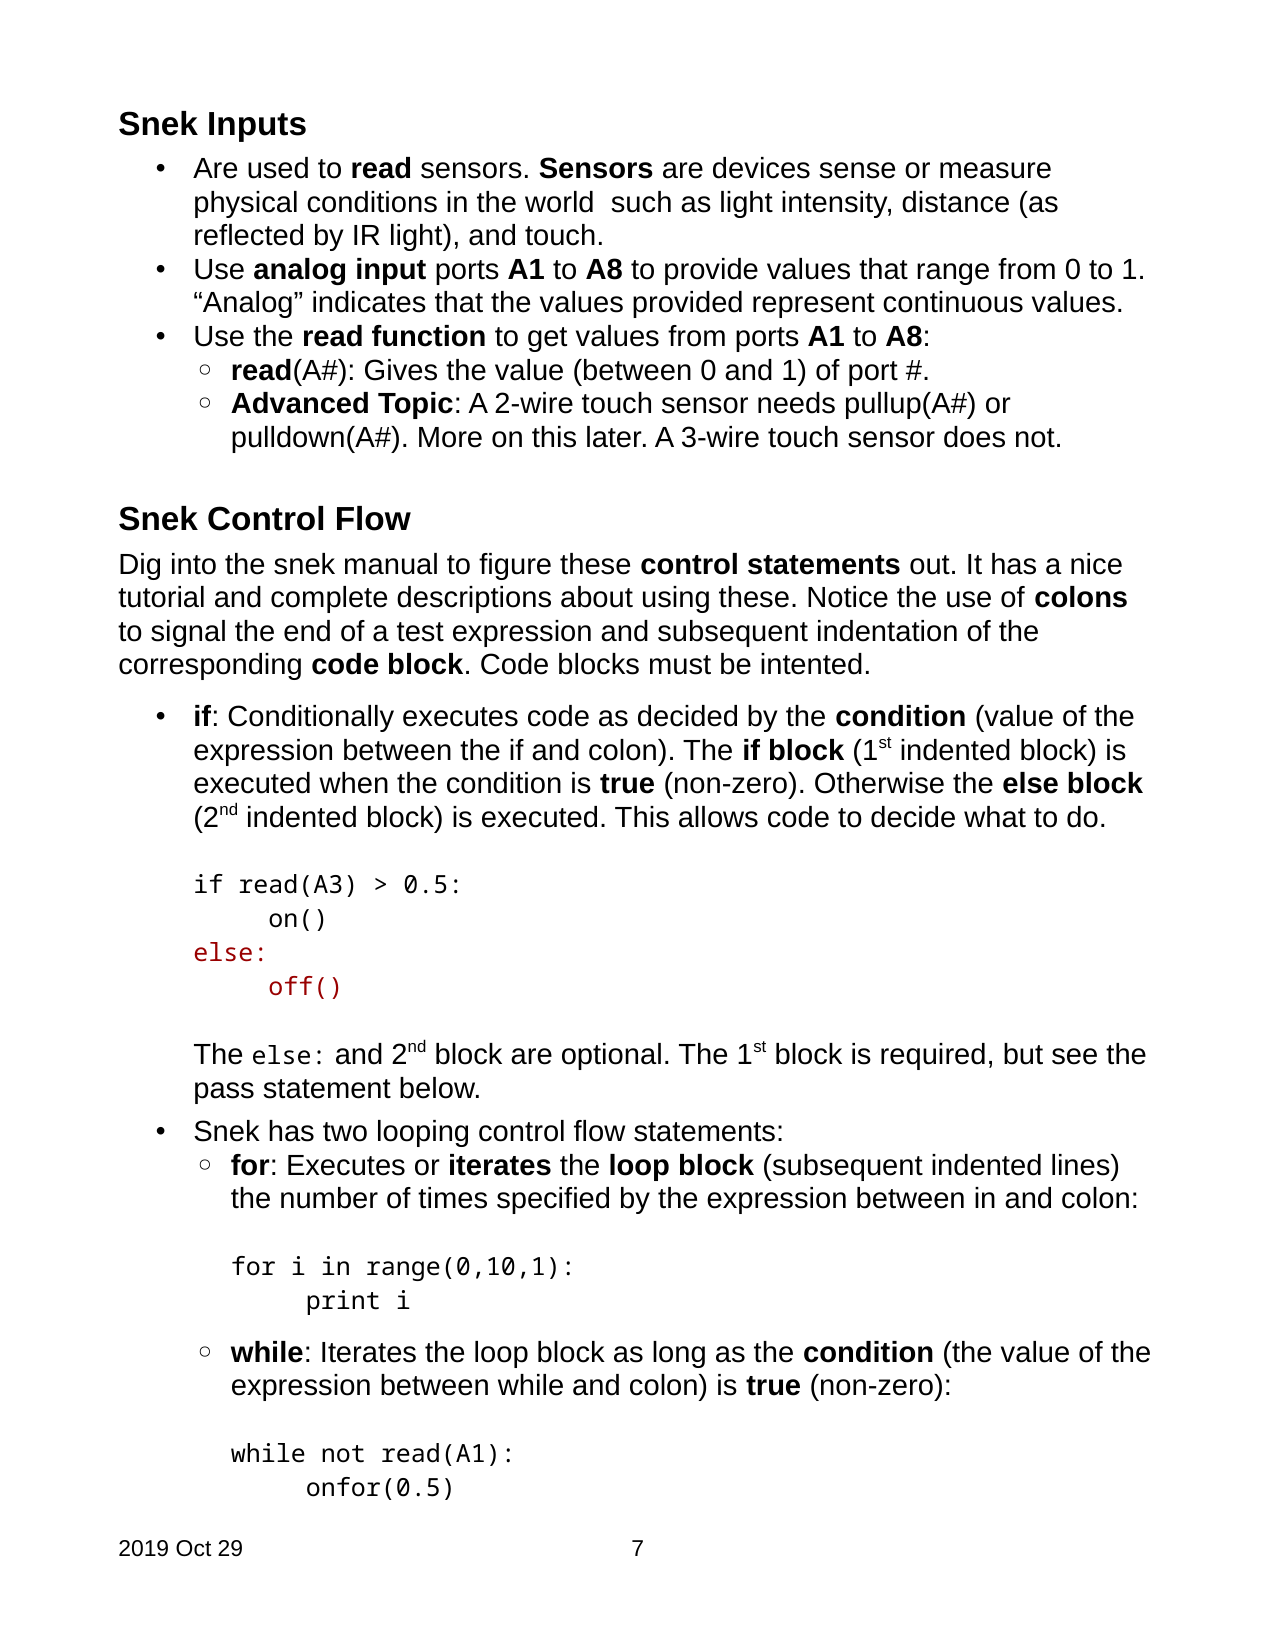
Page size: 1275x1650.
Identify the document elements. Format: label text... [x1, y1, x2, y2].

list Advanced Topic: A 2-wire touch sensor needs pullup(A#) or pulldown(A#). More on this later. A 3-wire touch sensor does not. [193, 387, 1157, 454]
text Dig into the snek manual to figure these control statements out. It has a nice tutorial and complete descriptions about using these. Notice the use of colons to signal the end of a test expression and subsequent indentation of the corresponding code block. Code blocks must be intented. [118, 547, 1157, 681]
list if: Conditionally executes code as decided by the condition (value of the expression between the if and colon). The if block (1st indented block) is executed when the condition is true (non-zero). Otherwise the else block (2nd indented block) is executed. This allows code to decide what to do. if read(A3) > 0.5: on() else: off() The else: and 2nd block are optional. The 1st block is required, but see the pass statement below. [156, 699, 1157, 1105]
list Use analog input ports A1 to A8 to provide values that range from 0 to 1. “Analog” indicates that the values provided represent continuous values. [156, 252, 1157, 319]
subtitle Snek Control Flow [118, 499, 1157, 538]
list Are used to read sensors. Sensors are devices sense or measure physical conditions in the world such as light intensity, distance (as reflected by IR light), and touch. [156, 151, 1157, 252]
list for: Executes or iterates the loop block (subsequent indented lines) the number of times specified by the expression between in and colon: for i in range(0,10,1): print i [193, 1148, 1157, 1317]
list Use the read function to get values from ports A1 to A8: [156, 319, 1157, 353]
list Snek has two looping control flow statements: [156, 1114, 1157, 1148]
list while: Iterates the loop block as long as the condition (the value of the expression between while and colon) is true (non-zero): while not read(A1): onfor(0.5) [193, 1334, 1157, 1503]
list read(A#): Gives the value (between 0 and 1) of port #. [193, 353, 1157, 387]
subtitle Snek Inputs [118, 103, 1157, 142]
